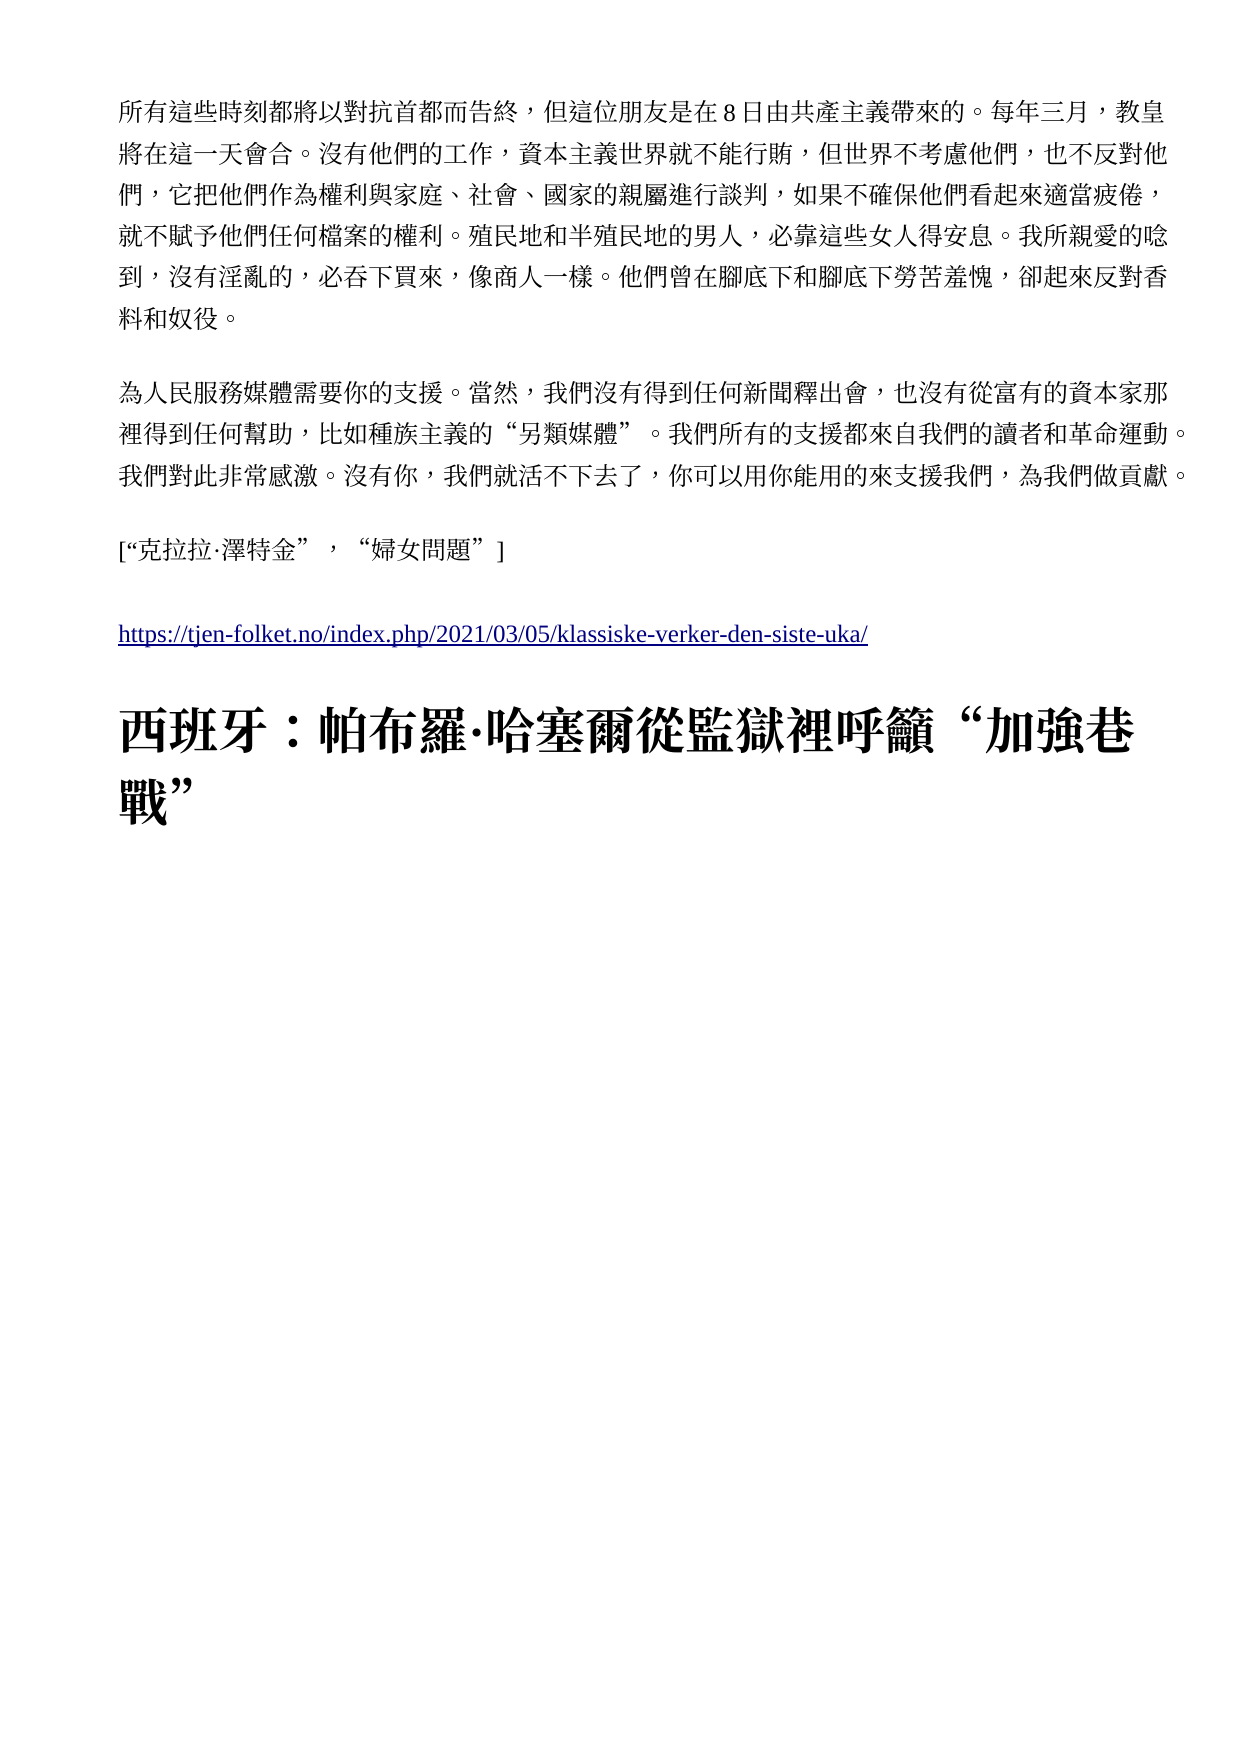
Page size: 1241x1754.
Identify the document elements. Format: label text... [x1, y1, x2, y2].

text 2021-03-05T16:20:50+00:00 2021-03-05T16:20:59+00:00 TFM公司 ['https://tjen-people.no/index.php/classic-text/embed/#什麼？祕密=GtD9uUDpiI“https://tjen-people.no/index.php/2019/03/06/rod-8-March-heder-and-aere-to-clara-zetkin/embed/#什麼？祕密=gfay4p9afi“”https://lh4.googleusercontent.com/AmmCRy7WQxAWtoqB65n83EFmNcYkyrf-e0hdreO7ZEZsMUZaEZdaWei20B0rlr653\u zlbzknvguexxxr4hxzx6tdt4unk7a\u pdkkkk7lzeim3w7-prrQDL1YevyNwE3XeX7V9Z'https://donorbox.org/widget.js'https://donorbox.org/embed/捐贈-1''https://lh4.googleusercontent.com/AmmCRy7WQxAWtoqB65n83EFmNcYkyrf-e0hdreO7ZEZsMUZaEZdaWei20B0rlr653\u zlbzknvguexxxr4hxzx6tdt4unk7a\u pdkkkk7lzeim3w7-prrQDL1YevyNwE3XeX7V9Z"... ['Teori'] 為人民媒體服務的貢獻者。 在我們的共產主義圖書館，TFM仍在更新新的文字。馬克思、恩格斯、列寧、斯大林、毛澤東、岡薩羅等經典著作210餘部。在未來的一段時間裡，我們將每週更新幾次經典文字，並在每週五堅定地總結本週的文字。 你在這裡找到的經典文字，經典文字。 本週，我們出版了偉大的共產主義女領袖克拉拉·澤特金的文章，正如他在《時代》雜誌上所說的那樣。作為哥本哈根社會女性大會的國際紀念日。第一篇文章是澤金與列寧重新開始了一次有趣的對話，她與列寧並肩作戰。 瞭解更多關於克拉拉·澤金的資訊，紅色8。三月：克拉拉·澤金的高度和榮譽克拉拉·澤金 女人，婚姻和性，從列寧的埃林德林格，克拉拉澤金的驅逐。 輸出： “我們在1921年秋天在克里姆林宮的列寧的偉大著作中就這個問題進行了第一次進一步的談話。列寧坐在書桌旁，桌上全是書籍和報紙，還有工作室和工作的見證人，但沒有“和藹可親的汙點”。 他說，我們在萬有之中，確實有一個有權勢的婦人，她使我覺得這件事不雅。“沒有馬克思主義的理論，我們就沒有真正的實踐，這是清楚的。同樣在這方面，我們必須以最高程度的原則清晰地進行溝通。我們需要嚴格限制與其他各方的接觸。不幸的是，我們的第二屆國際代表大會在討論婦女問題時沒有提出期望。它問了這個問題，但沒有提到任何具體的立場。這個案子還在一個委員會裡。它本應該起草一份決議草案、調侃和指導方針，但進展不太快。為了幫助他們。” 我已經聽說了列寧現在告訴我的其他事情，我說這話讓我很吃驚。我對俄國婦女在革命期間所做的一切以及她們為保衛和發展革命所做的一切充滿了興奮。當談到婦女在布林什維克黨中的地位和事業時，我認為這是一個模式黨，是的，模式黨。僅這個黨就領導了國際共產主義婦女運動，是寶貴的經驗力量，是偉大的歷史典範。” 為勞動婦女群眾乾杯！克拉拉·澤金的。 輸出： “8號。向斯塔爾進門。在國際獨立日這天，阿爾貝德·迪普·誇德（Arbeid Deep Quads）反對偉大社會的偉大行動，共產國際黨以此結束了他們在這些量子群眾中的騷動。他們要在京城各省，為自己百姓的權利，為工人，為工人，為工人爭戰，無論是在工廠裡，還是在窮人家裡，他們每天都有贖金。 是無產階級的女人和天花的數量，他們不知道如何餵養他們的孩子，給他們一個送他們上學的機會，除非報酬很差，動物越來越壞，納稅的麵粉，她們是教師和女專業人員，躲著不受管教，因為她們只是女工，是勞動者和品酒師的妻子，在田野和季節里長大，不停地享受勞動的果實。 所有這些時刻都將以對抗首都而告終，但這位朋友是在8日由共產主義帶來的。每年三月，教皇將在這一天會合。沒有他們的工作，資本主義世界就不能行賄，但世界不考慮他們，也不反對他們，它把他們作為權利與家庭、社會、國家的親屬進行談判，如果不確保他們看起來適當疲倦，就不賦予他們任何檔案的權利。殖民地和半殖民地的男人，必靠這些女人得安息。我所親愛的唸到，沒有淫亂的，必吞下買來，像商人一樣。他們曾在腳底下和腳底下勞苦羞愧，卻起來反對香料和奴役。 為人民服務媒體需要你的支援。當然，我們沒有得到任何新聞釋出會，也沒有從富有的資本家那裡得到任何幫助，比如種族主義的“另類媒體”。我們所有的支援都來自我們的讀者和革命運動。我們對此非常感激。沒有你，我們就活不下去了，你可以用你能用的來支援我們，為我們做貢獻。 [“克拉拉·澤特金”，“婦女問題”] [118, 59, 1181, 566]
text https://tjen-folket.no/index.php/2021/03/05/klassiske-verker-den-siste-uka/ [118, 586, 1181, 648]
subtitle 西班牙：帕布羅·哈塞爾從監獄裡呼籲“加強巷戰” [118, 692, 1181, 836]
